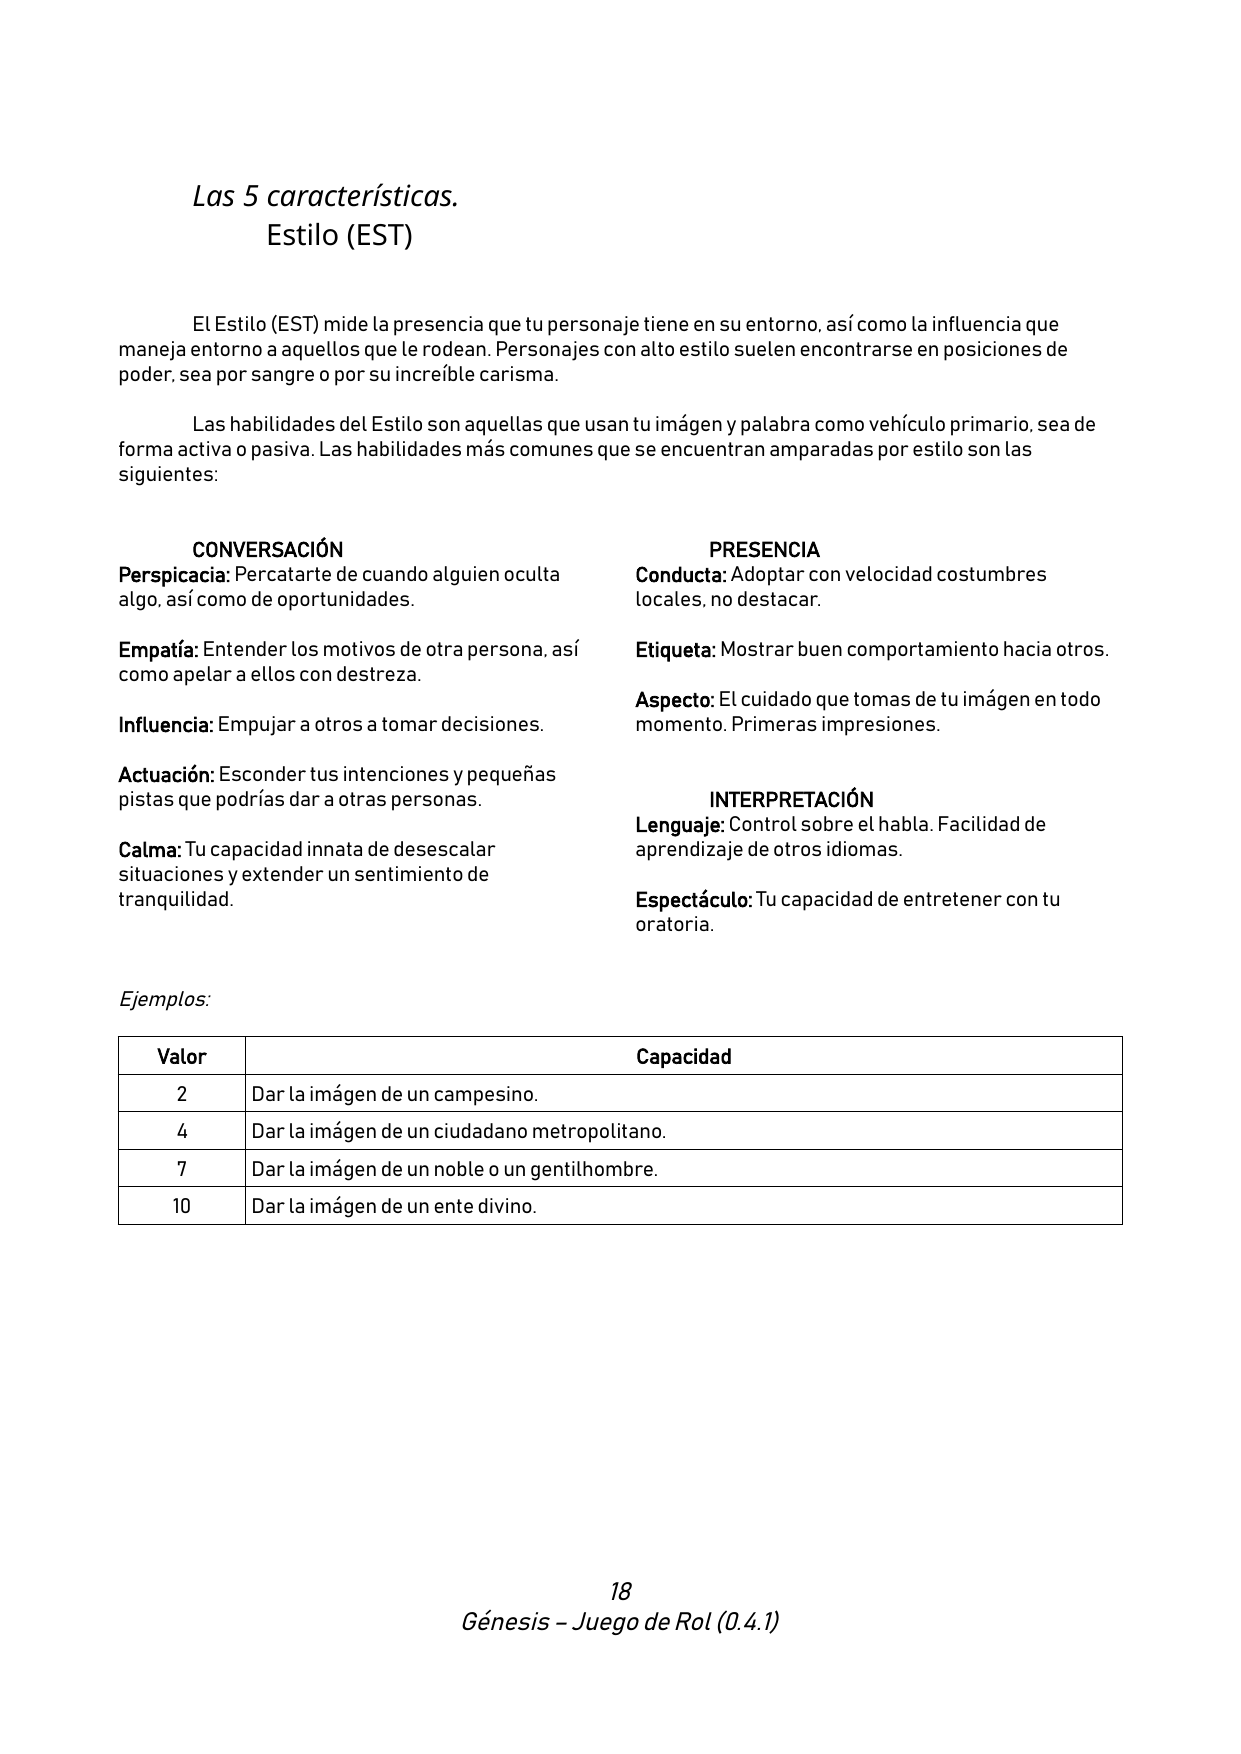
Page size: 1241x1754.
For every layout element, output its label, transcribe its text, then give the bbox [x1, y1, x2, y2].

text CONVERSACIÓN [118, 536, 605, 561]
text El Estilo (EST) mide la presencia que tu personaje tiene en su entorno, así como la influencia que maneja entorno a aquellos que le rodean. Personajes con alto estilo suelen encontrarse en posiciones de poder, sea por sangre o por su increíble carisma. [118, 311, 1122, 386]
table_cell Dar la imágen de un campesino. [246, 1075, 1122, 1111]
table_cell Dar la imágen de un ente divino. [246, 1187, 1122, 1223]
text Etiqueta: Mostrar buen comportamiento hacia otros. [635, 636, 1122, 661]
text Influencia: Empujar a otros a tomar decisiones. [118, 711, 605, 736]
text Aspecto: El cuidado que tomas de tu imágen en todo momento. Primeras impresiones. [635, 686, 1122, 736]
text Las habilidades del Estilo son aquellas que usan tu imágen y palabra como vehículo primario, sea de forma activa o pasiva. Las habilidades más comunes que se encuentran amparadas por estilo son las siguientes: [118, 411, 1122, 486]
table_header Capacidad [246, 1037, 1122, 1073]
subtitle Estilo (EST) [118, 214, 1122, 254]
text Perspicacia: Percatarte de cuando alguien oculta algo, así como de oportunidades. [118, 561, 605, 611]
text Espectáculo: Tu capacidad de entretener con tu oratoria. [635, 886, 1122, 936]
text INTERPRETACIÓN [635, 786, 1122, 811]
table_cell 4 [119, 1112, 245, 1148]
text Lenguaje: Control sobre el habla. Facilidad de aprendizaje de otros idiomas. [635, 811, 1122, 861]
table_cell 7 [119, 1150, 245, 1186]
text Ejemplos: [118, 986, 1122, 1011]
table_cell 2 [119, 1075, 245, 1111]
text Conducta: Adoptar con velocidad costumbres locales, no destacar. [635, 561, 1122, 611]
table_cell 10 [119, 1187, 245, 1223]
text Empatía: Entender los motivos de otra persona, así como apelar a ellos con destreza. [118, 636, 605, 686]
text PRESENCIA [635, 536, 1122, 561]
table_header Valor [119, 1037, 245, 1073]
text Las 5 características. [118, 175, 1122, 214]
table_cell Dar la imágen de un noble o un gentilhombre. [246, 1150, 1122, 1186]
text Calma: Tu capacidad innata de desescalar situaciones y extender un sentimiento de tranquilidad. [118, 836, 605, 911]
text Actuación: Esconder tus intenciones y pequeñas pistas que podrías dar a otras personas. [118, 761, 605, 811]
table_cell Dar la imágen de un ciudadano metropolitano. [246, 1112, 1122, 1148]
